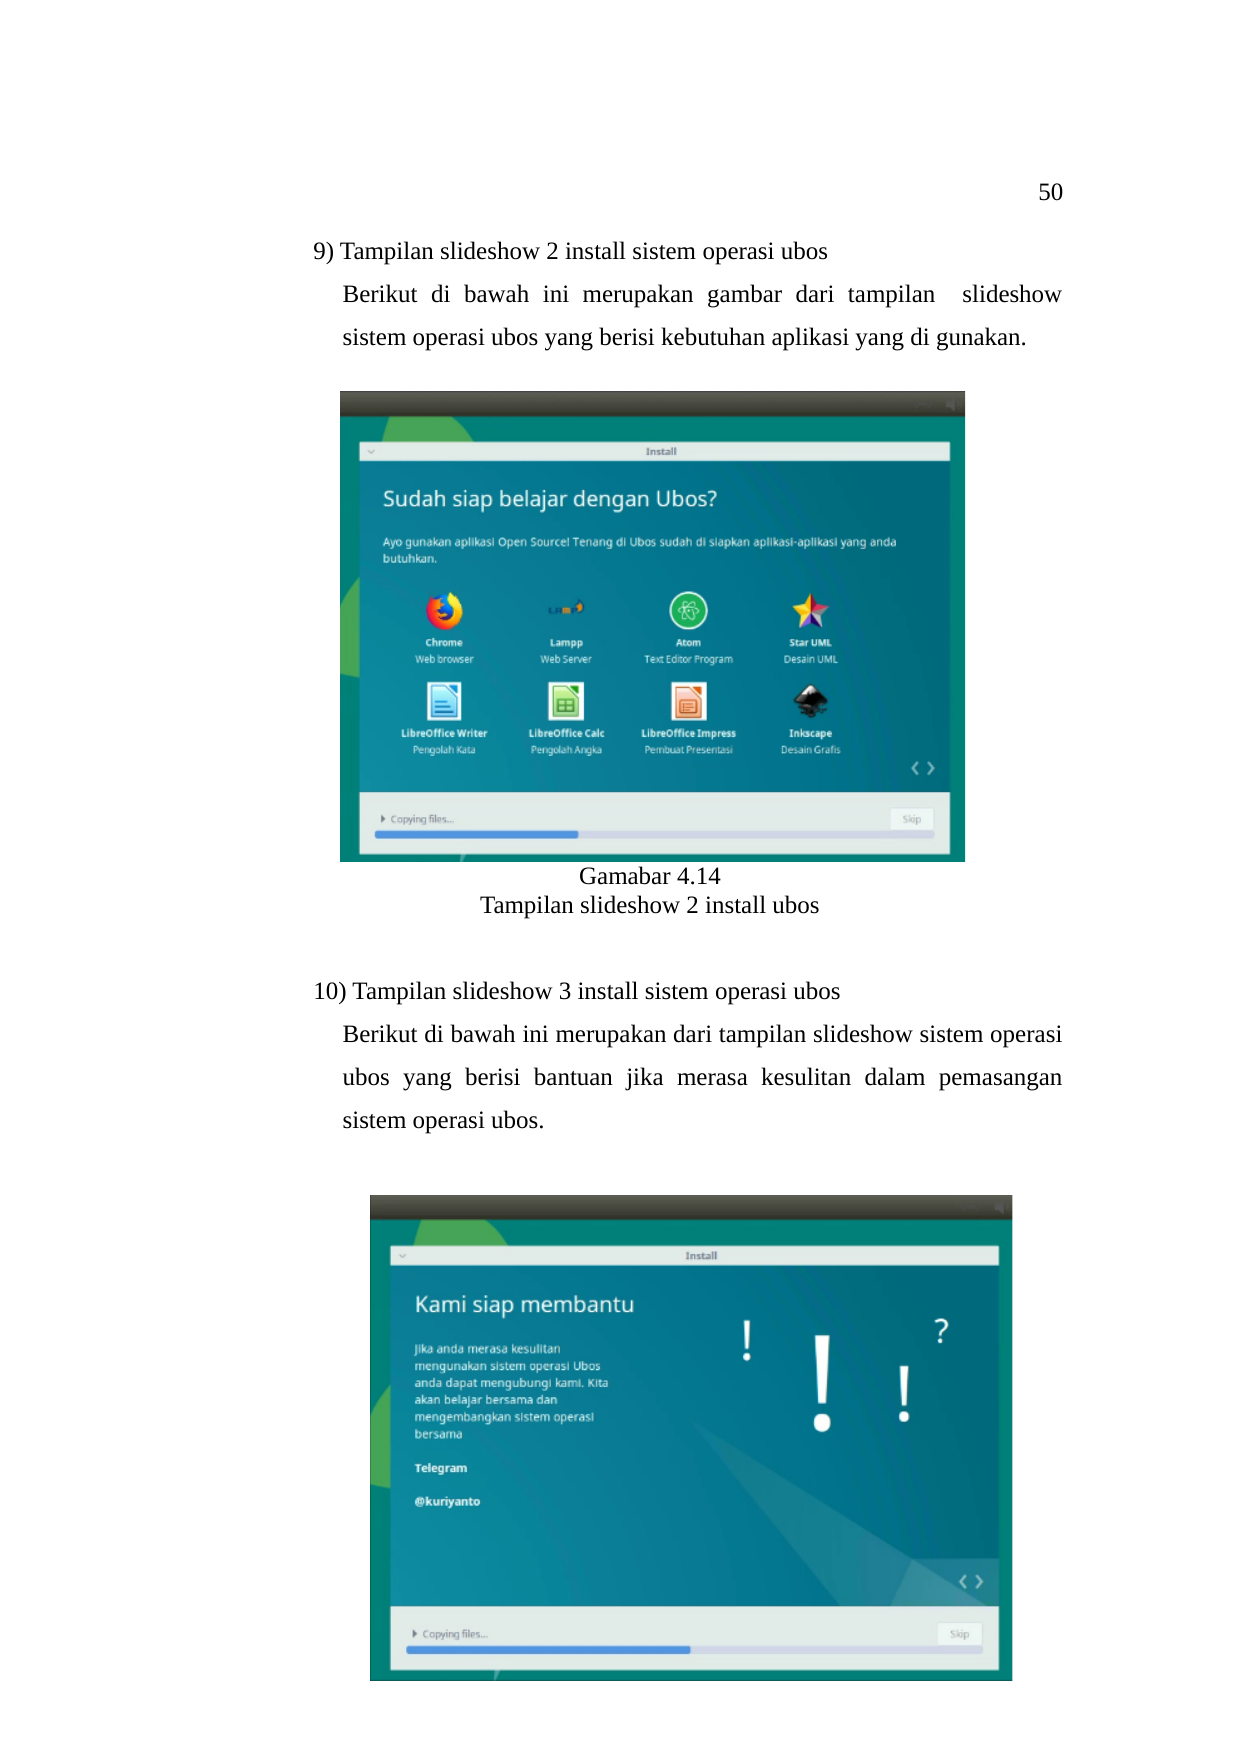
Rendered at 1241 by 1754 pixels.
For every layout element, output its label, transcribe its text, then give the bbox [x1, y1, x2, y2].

text Berikut di bawah ini merupakan dari tampilan slideshow sistem operasi ubos yang berisi bantuan jika merasa kesulitan dalam pemasangan sistem operasi ubos. [342, 1019, 1063, 1134]
text Gamabar 4.14 [236, 366, 1063, 890]
picture [340, 391, 966, 862]
text 9) Tampilan slideshow 2 install sistem operasi ubos [313, 236, 1063, 265]
text Berikut di bawah ini merupakan gambar dari tampilan slideshow sistem operasi ubos yang berisi kebutuhan aplikasi yang di gunakan. [342, 279, 1063, 351]
text 10) Tampilan slideshow 3 install sistem operasi ubos [313, 976, 1063, 1005]
picture [370, 1195, 1013, 1681]
text Tampilan slideshow 2 install ubos [236, 890, 1063, 918]
